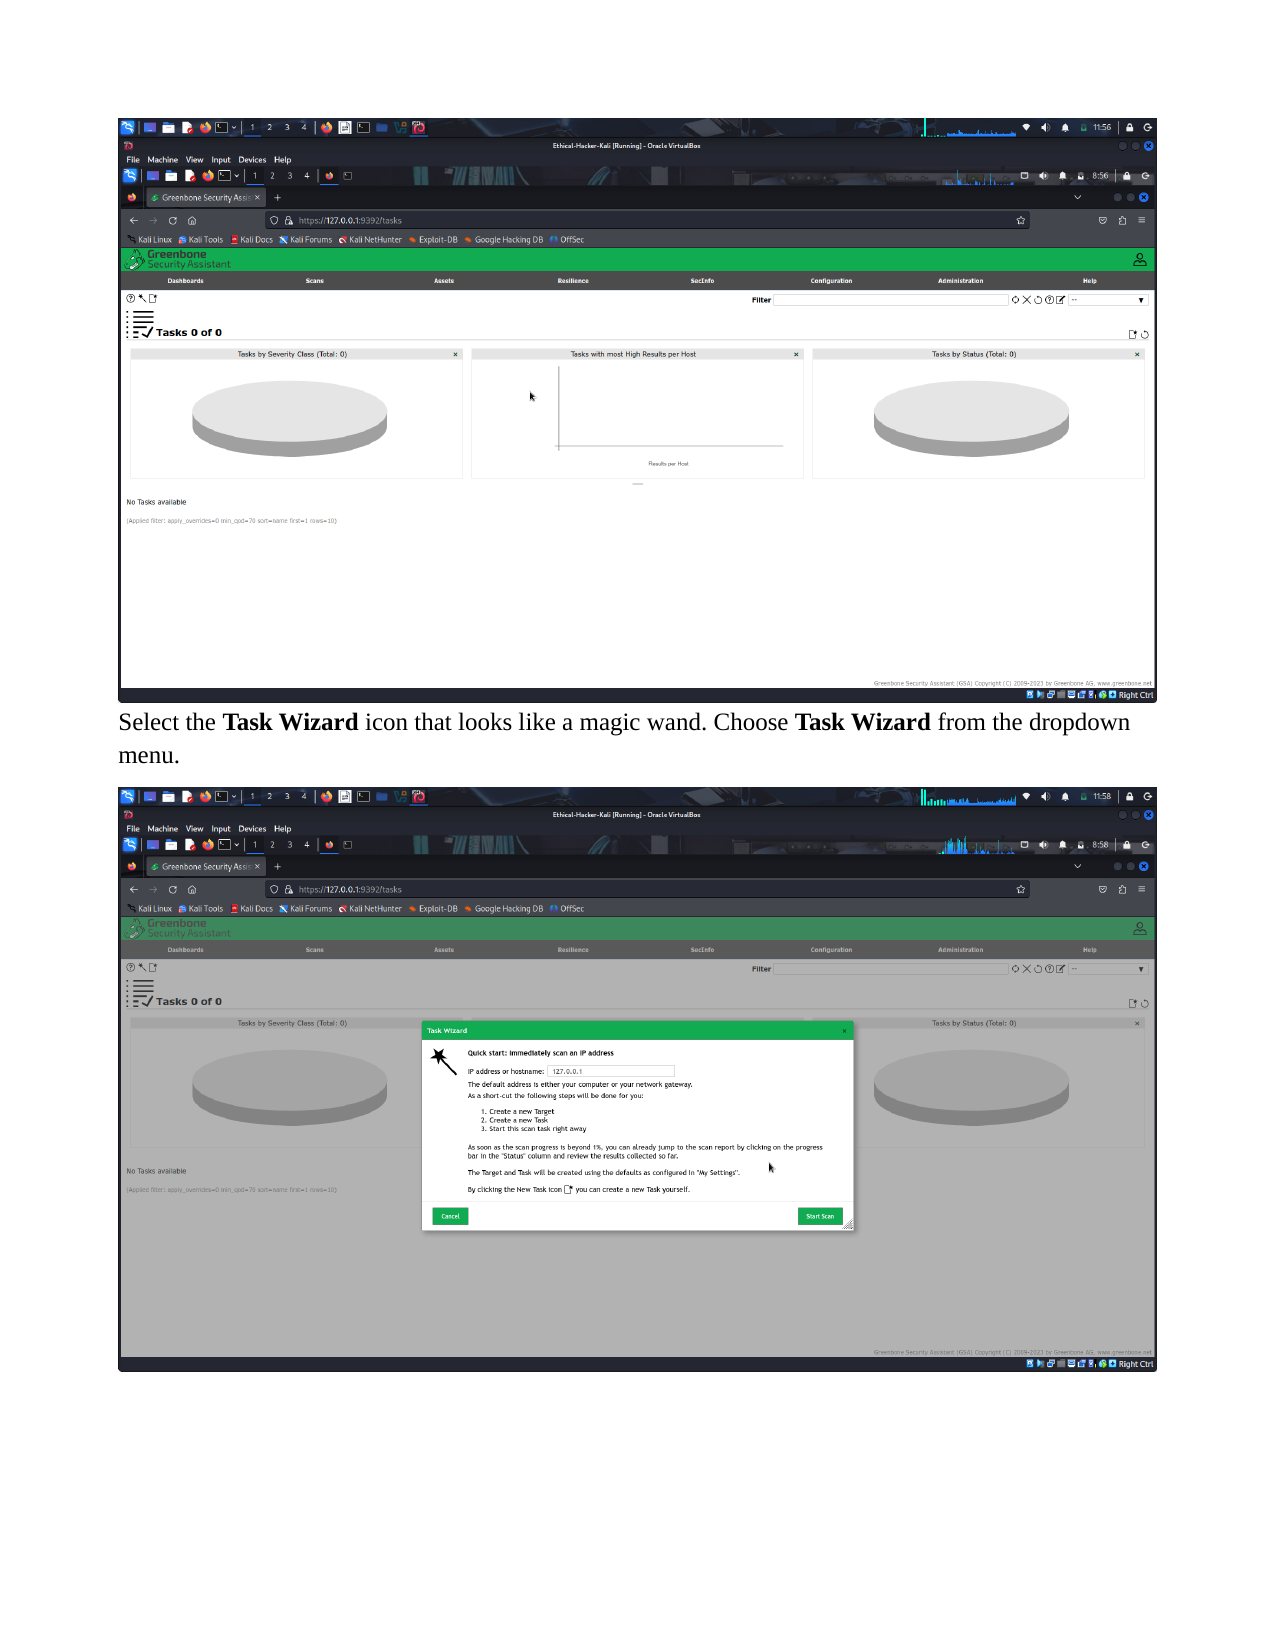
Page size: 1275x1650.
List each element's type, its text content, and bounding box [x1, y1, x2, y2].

picture [118, 787, 1157, 1372]
text Select the Task Wizard icon that looks like a magic wand. Choose Task Wizard from the dropdown menu. [118, 703, 1157, 768]
picture [118, 118, 1157, 703]
